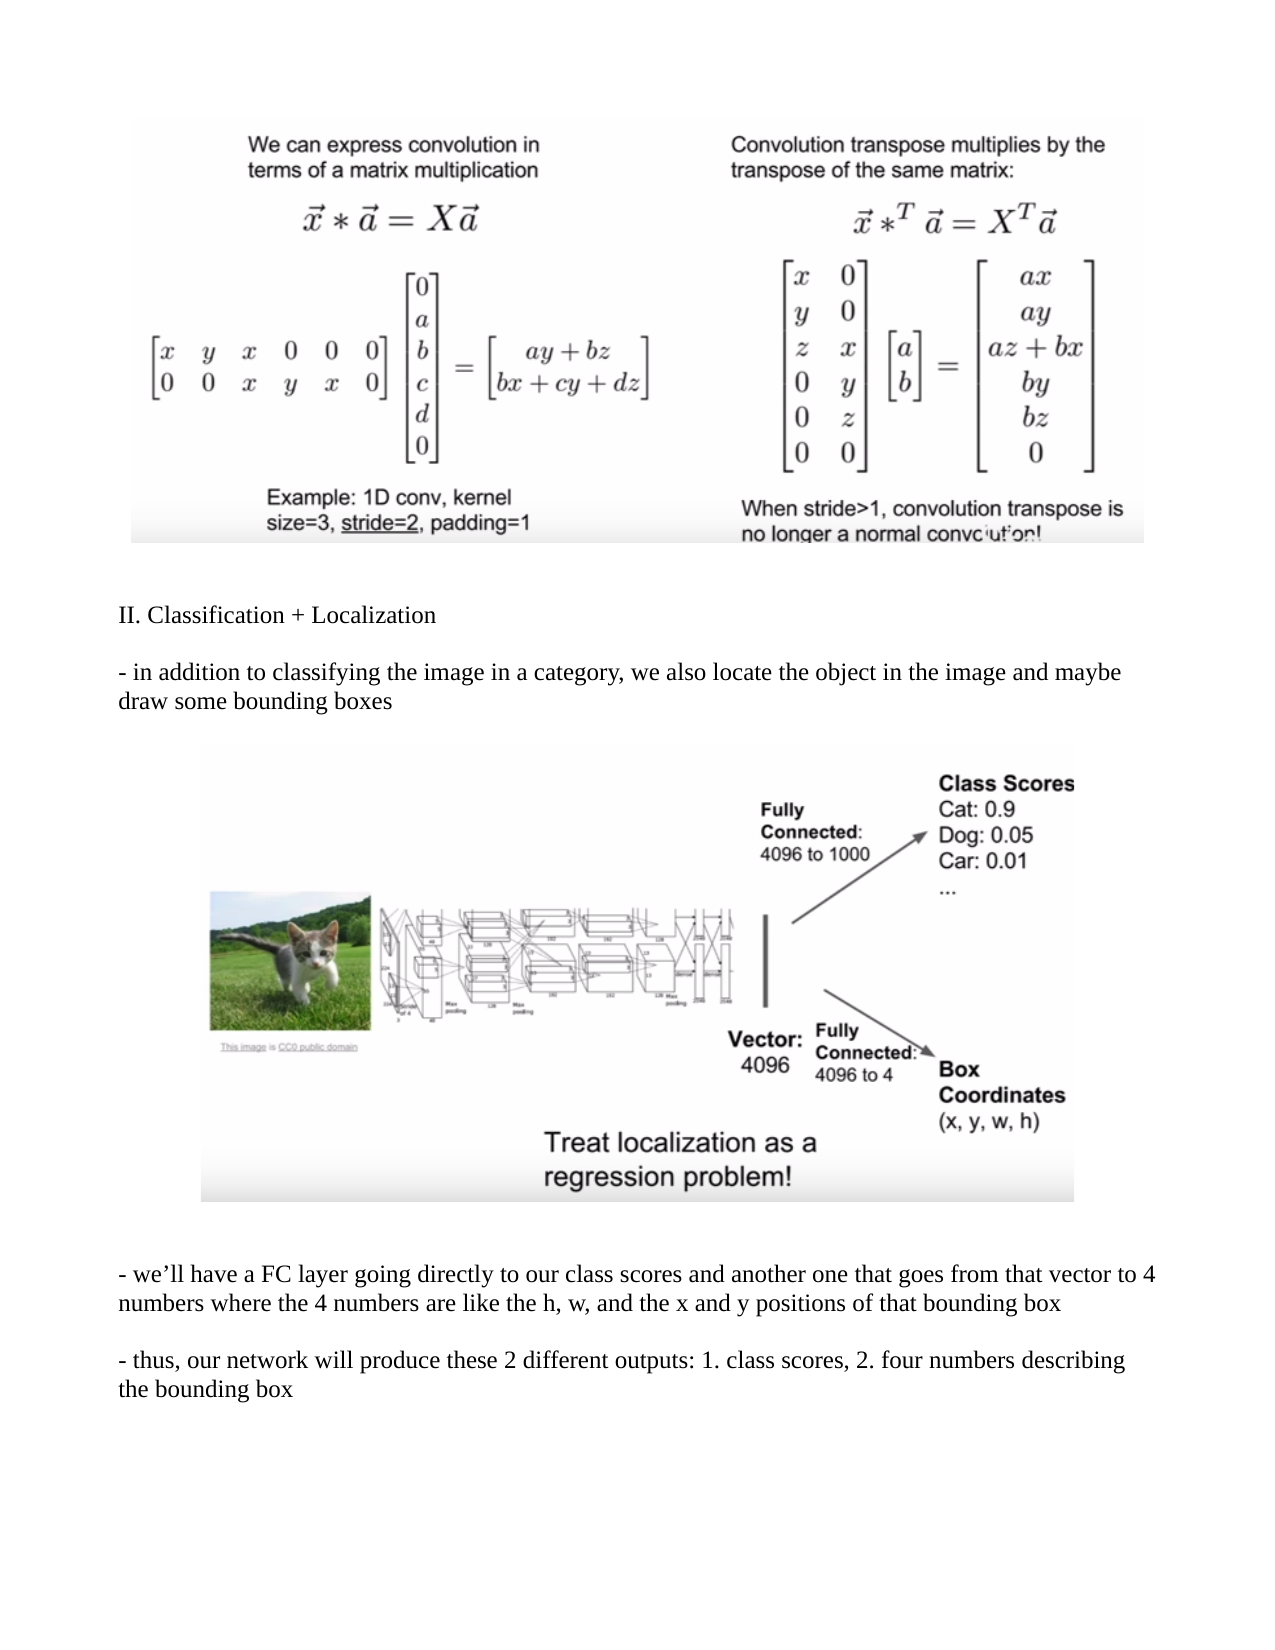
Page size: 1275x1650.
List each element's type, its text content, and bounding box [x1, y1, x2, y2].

picture [200, 743, 1075, 1202]
text - thus, our network will produce these 2 different outputs: 1. class scores, 2. four numbers describing the bounding box [118, 1345, 1157, 1403]
text II. Classification + Localization [118, 600, 1157, 629]
text - we’ll have a FC layer going directly to our class scores and another one that goes from that vector to 4 numbers where the 4 numbers are like the h, w, and the x and y positions of that bounding box [118, 1259, 1157, 1317]
picture [131, 118, 1144, 543]
text - in addition to classifying the image in a category, we also locate the object in the image and maybe draw some bounding boxes [118, 657, 1157, 715]
